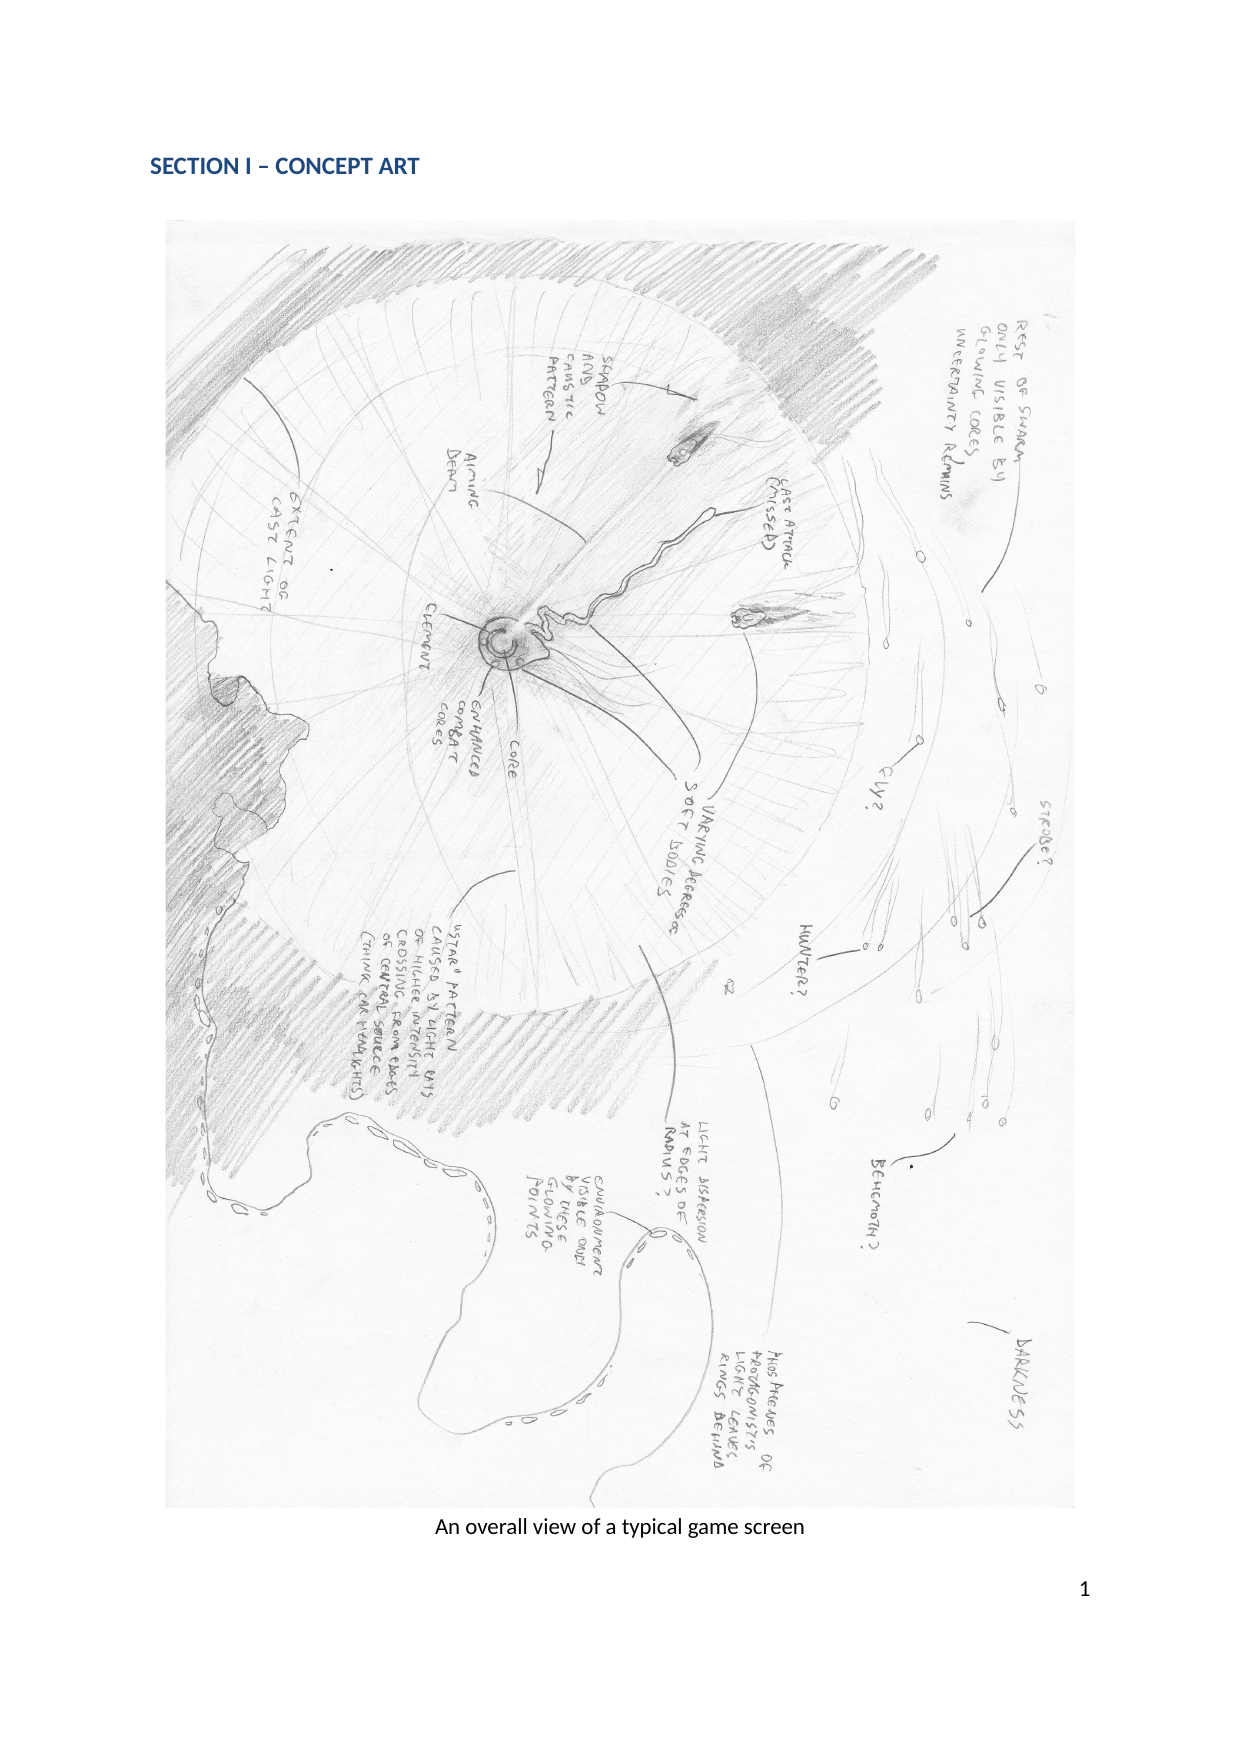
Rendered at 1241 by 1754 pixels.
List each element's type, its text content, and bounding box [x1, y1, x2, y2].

picture [165, 220, 1075, 1508]
subtitle SECTION I – CONCEPT ART [150, 150, 1090, 181]
text An overall view of a typical game screen [150, 220, 1090, 1540]
